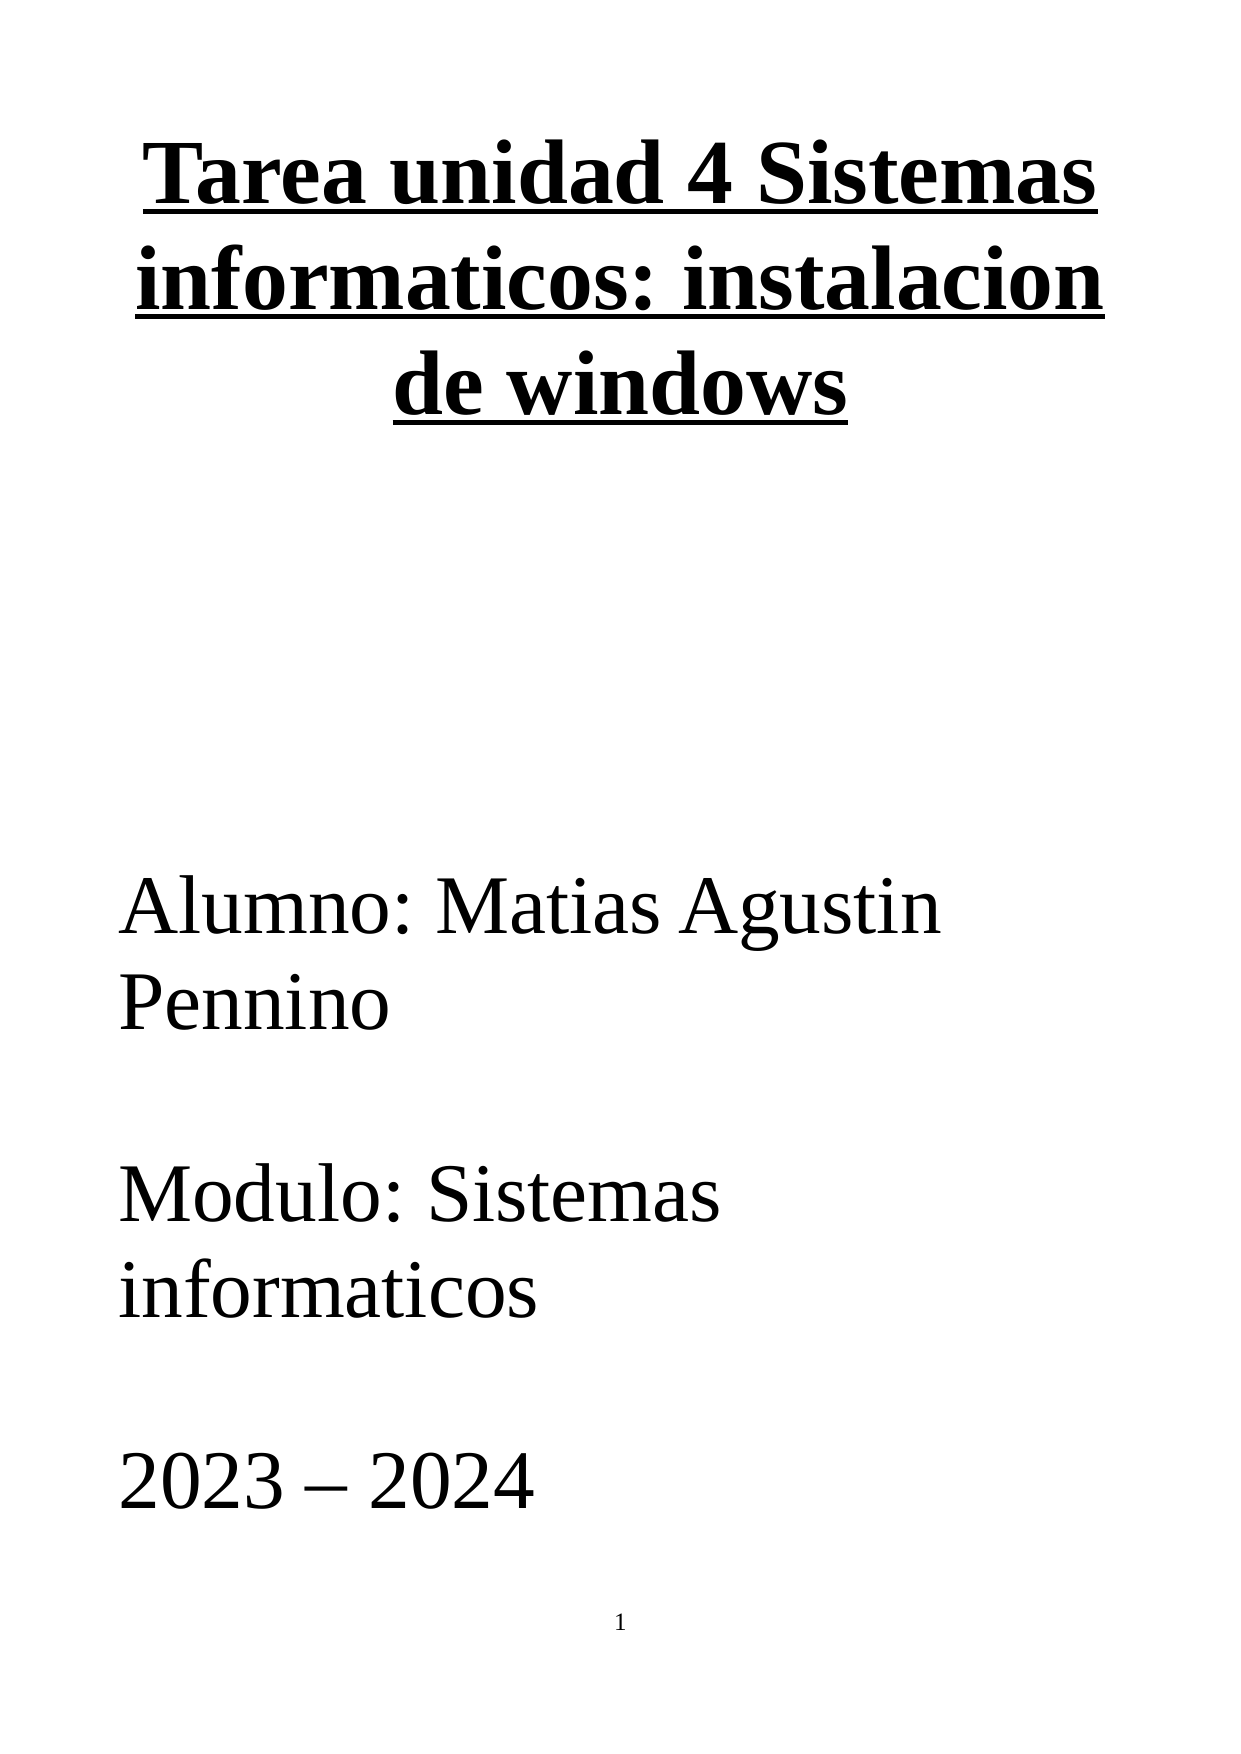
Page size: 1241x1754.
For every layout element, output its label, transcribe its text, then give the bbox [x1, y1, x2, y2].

text Alumno: Matias Agustin Pennino [118, 856, 1122, 1048]
text Tarea unidad 4 Sistemas informaticos: instalacion de windows [118, 118, 1122, 434]
text Modulo: Sistemas informaticos [118, 1143, 1122, 1335]
text 2023 – 2024 [118, 1431, 1122, 1527]
